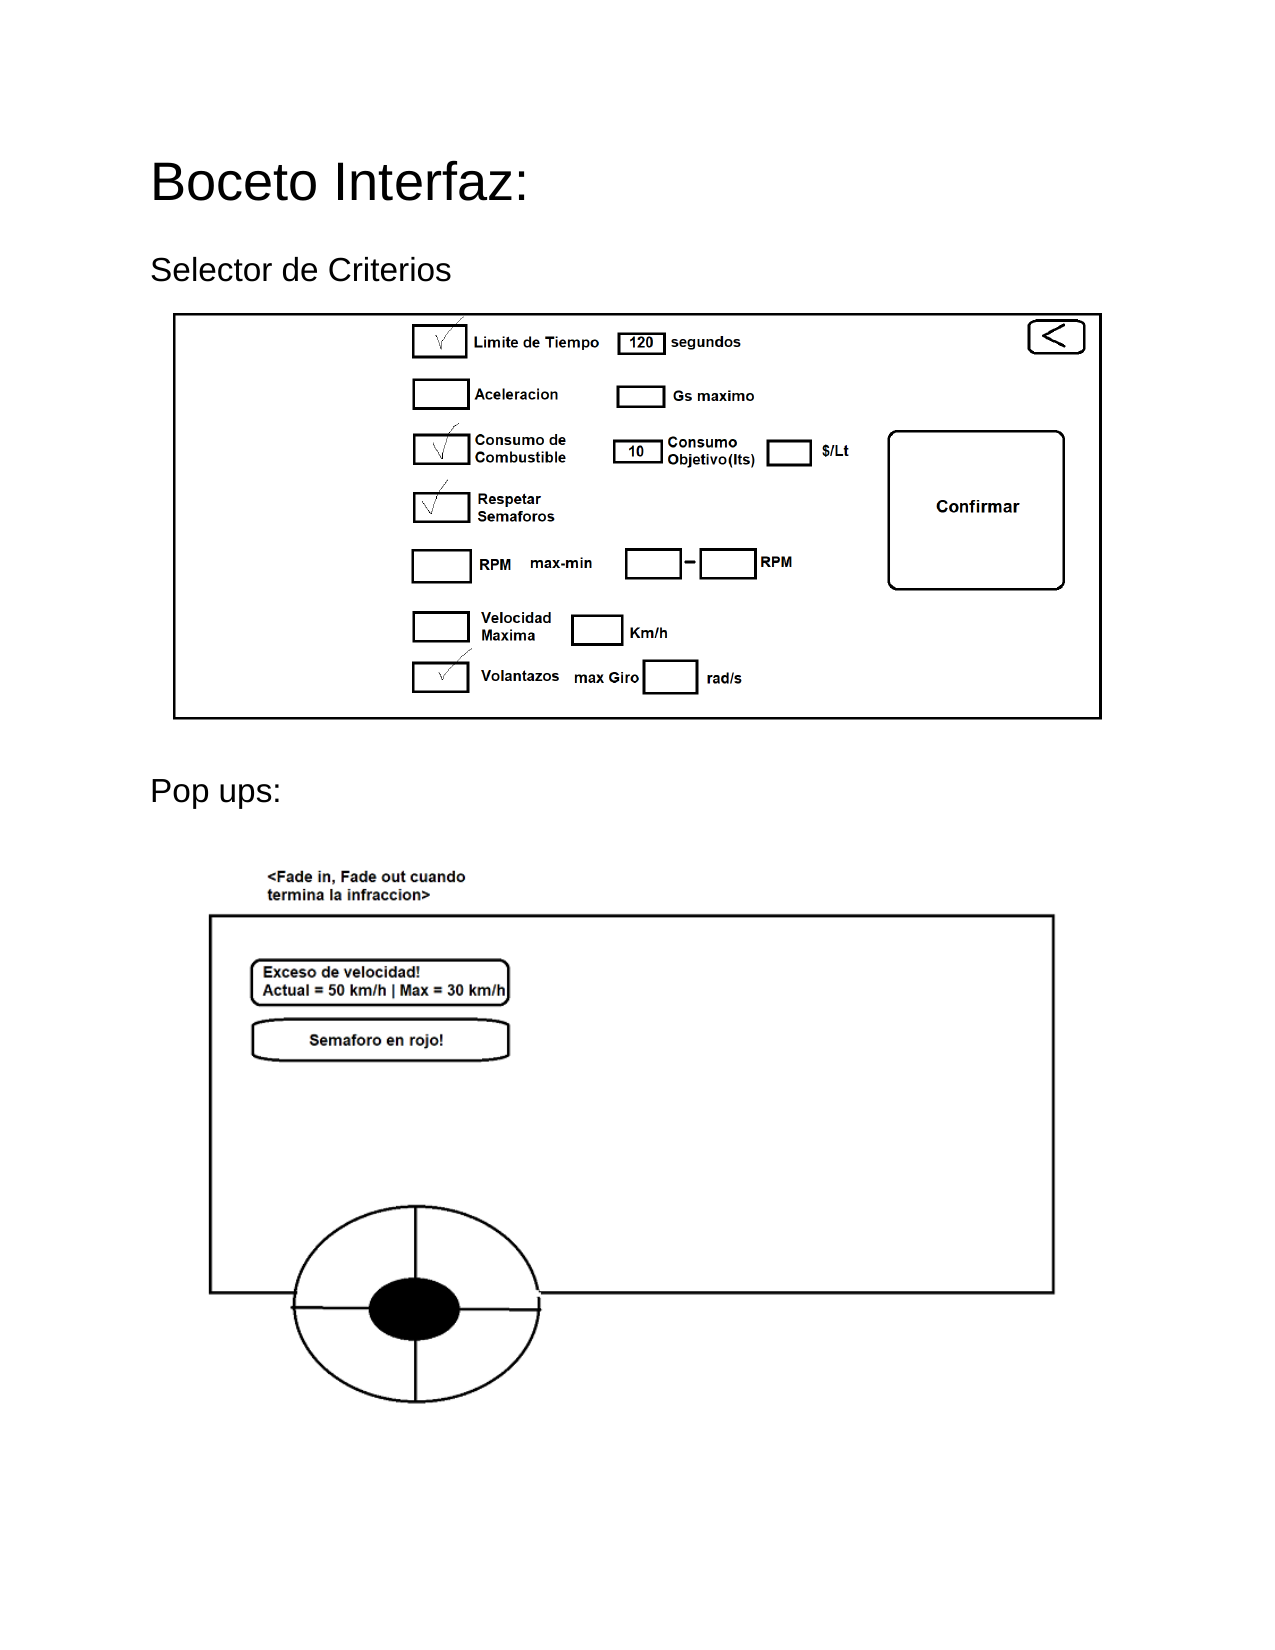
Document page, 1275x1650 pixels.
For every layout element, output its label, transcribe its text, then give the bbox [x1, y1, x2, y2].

picture [150, 300, 1125, 734]
subtitle Selector de Criterios [150, 250, 1125, 288]
title Boceto Interfaz: [150, 150, 1125, 212]
picture [150, 847, 1125, 1440]
subtitle Pop ups: [150, 772, 1125, 810]
